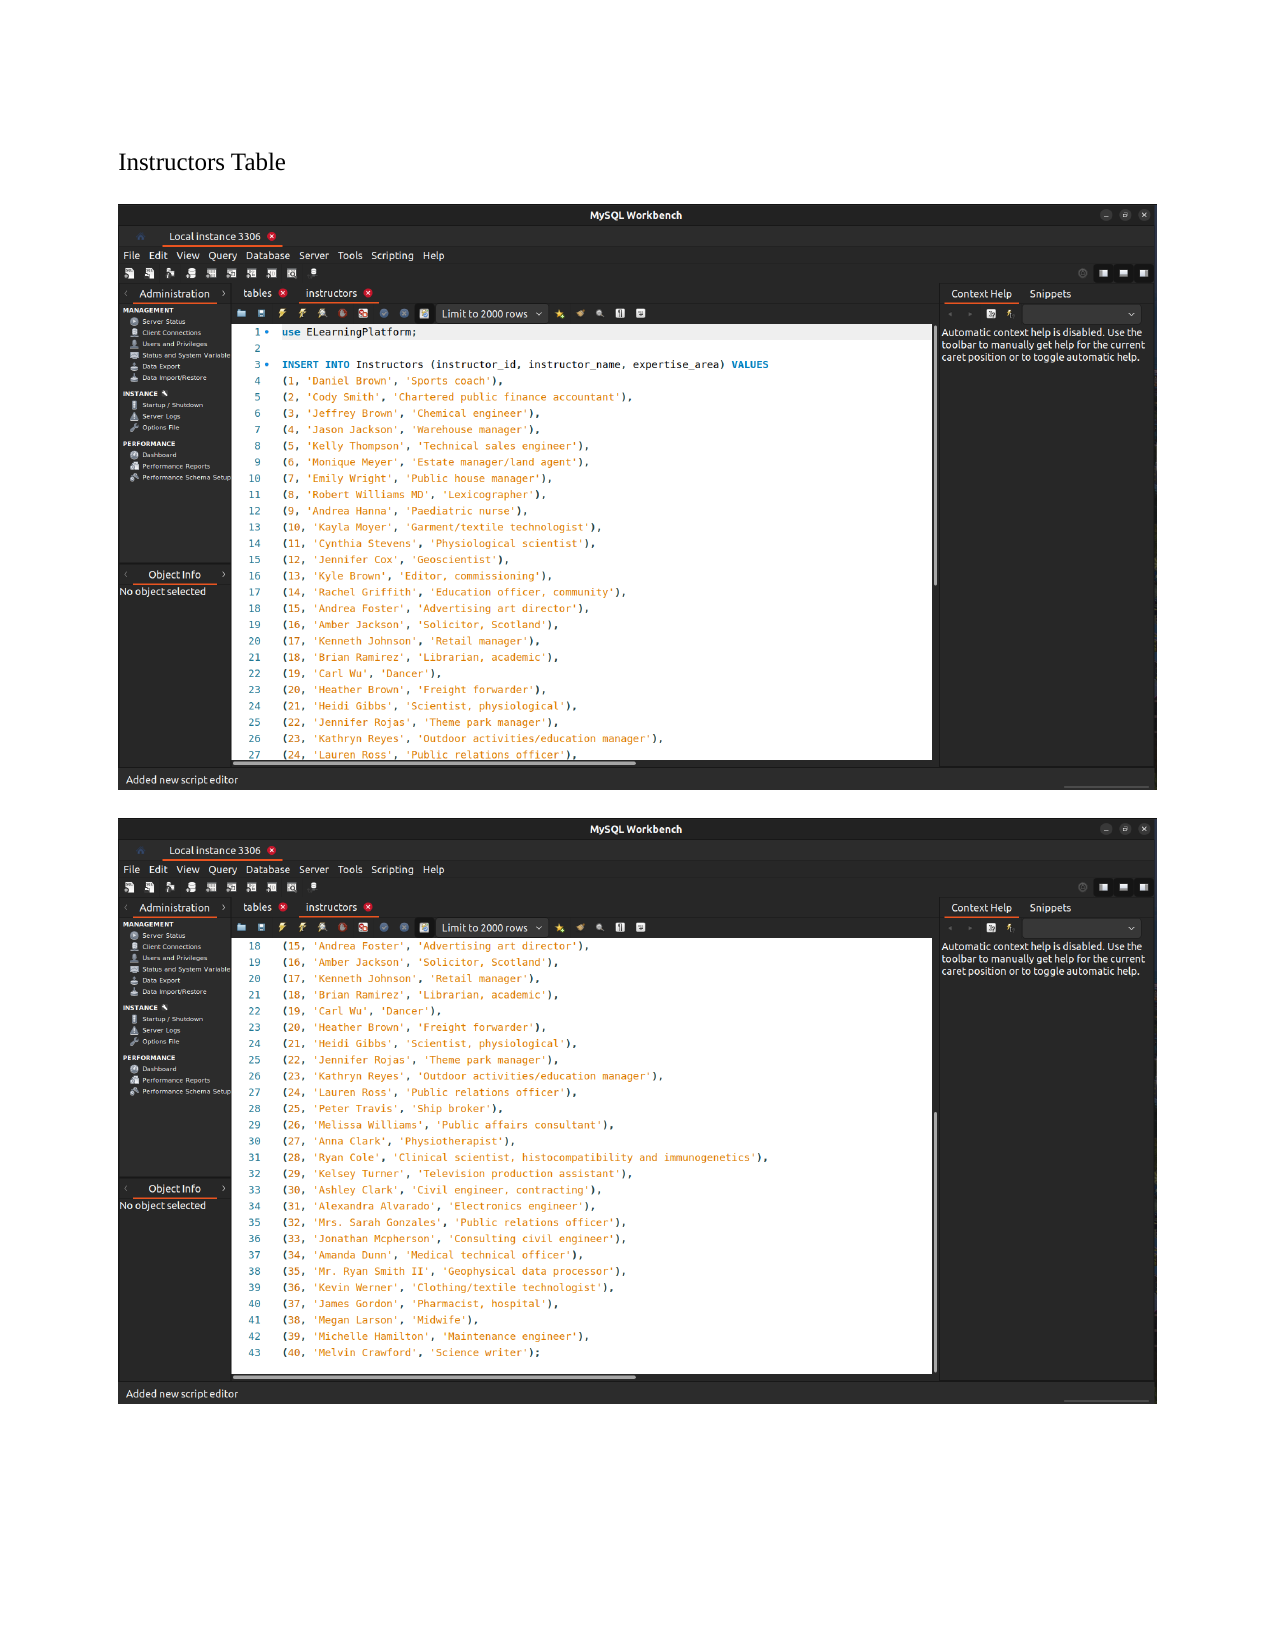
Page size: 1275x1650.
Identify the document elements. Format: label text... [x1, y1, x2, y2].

picture [118, 204, 1157, 790]
picture [118, 818, 1157, 1404]
text Instructors Table [118, 147, 1157, 176]
